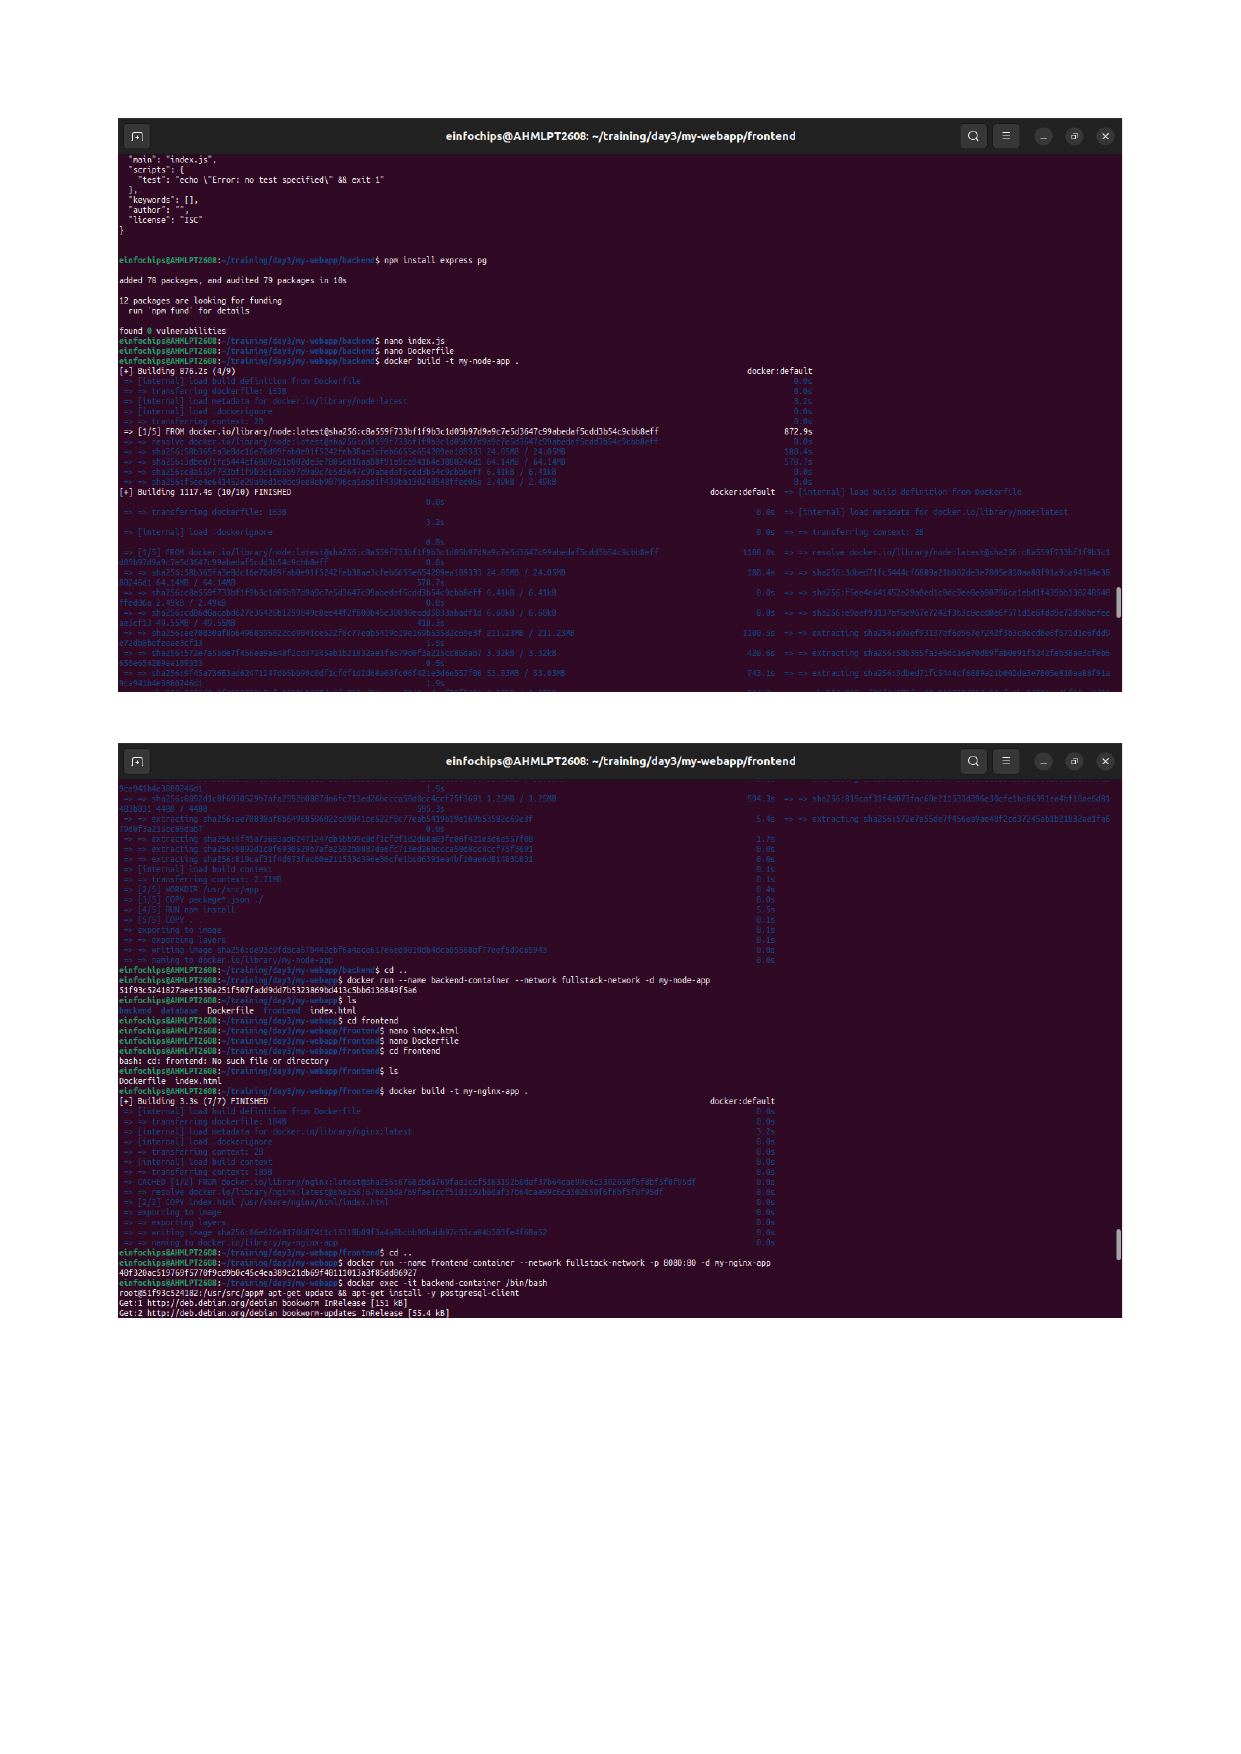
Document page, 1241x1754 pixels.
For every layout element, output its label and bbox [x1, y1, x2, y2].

picture [118, 743, 1123, 1318]
picture [118, 118, 1123, 692]
